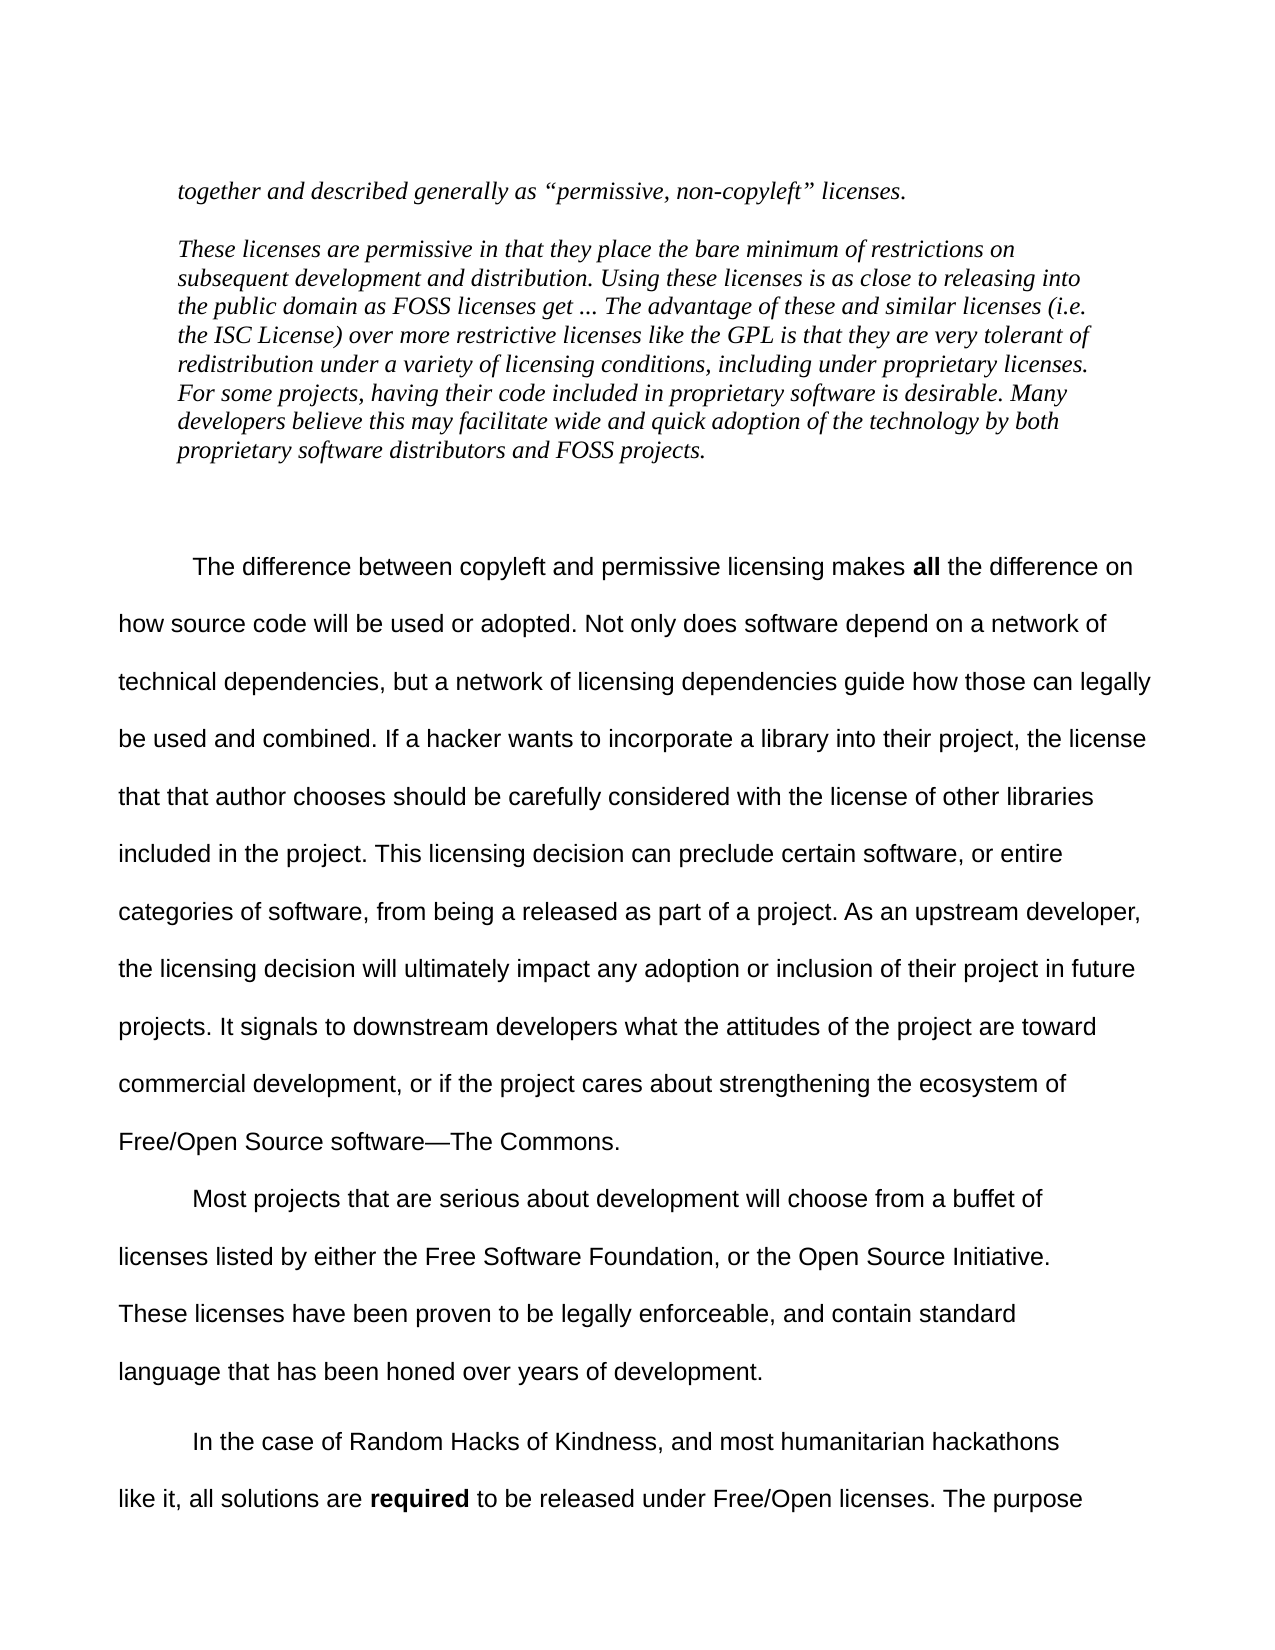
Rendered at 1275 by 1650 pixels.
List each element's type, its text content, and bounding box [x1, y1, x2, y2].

text Most projects that are serious about development will choose from a buffet of licenses listed by either the Free Software Foundation, or the Open Source Initiative. These licenses have been proven to be legally enforceable, and contain standard language that has been honed over years of development. [118, 1184, 1098, 1385]
text together and described generally as “permissive, non-copyleft” licenses. These licenses are permissive in that they place the bare minimum of restrictions on subsequent development and distribution. Using these licenses is as close to releasing into the public domain as FOSS licenses get ... The advantage of these and similar licenses (i.e. the ISC License) over more restrictive licenses like the GPL is that they are very tolerant of redistribution under a variety of licensing conditions, including under proprietary licenses. For some projects, having their code included in proprietary software is desirable. Many developers believe this may facilitate wide and quick adoption of the technology by both proprietary software distributors and FOSS projects. [177, 176, 1098, 464]
text The difference between copyleft and permissive licensing makes all the difference on how source code will be used or adopted. Not only does software depend on a network of technical dependencies, but a network of licensing dependencies guide how those can legally be used and combined. If a hacker wants to incorporate a library into their project, the license that that author chooses should be carefully considered with the license of other libraries included in the project. This licensing decision can preclude certain software, or entire categories of software, from being a released as part of a project. As an upstream developer, the licensing decision will ultimately impact any adoption or inclusion of their project in future projects. It signals to downstream developers what the attitudes of the project are toward commercial development, or if the project cares about strengthening the ecosystem of Free/Open Source software—The Commons. [118, 552, 1157, 1155]
text In the case of Random Hacks of Kindness, and most humanitarian hackathons like it, all solutions are required to be released under Free/Open licenses. The purpose [118, 1427, 1098, 1513]
